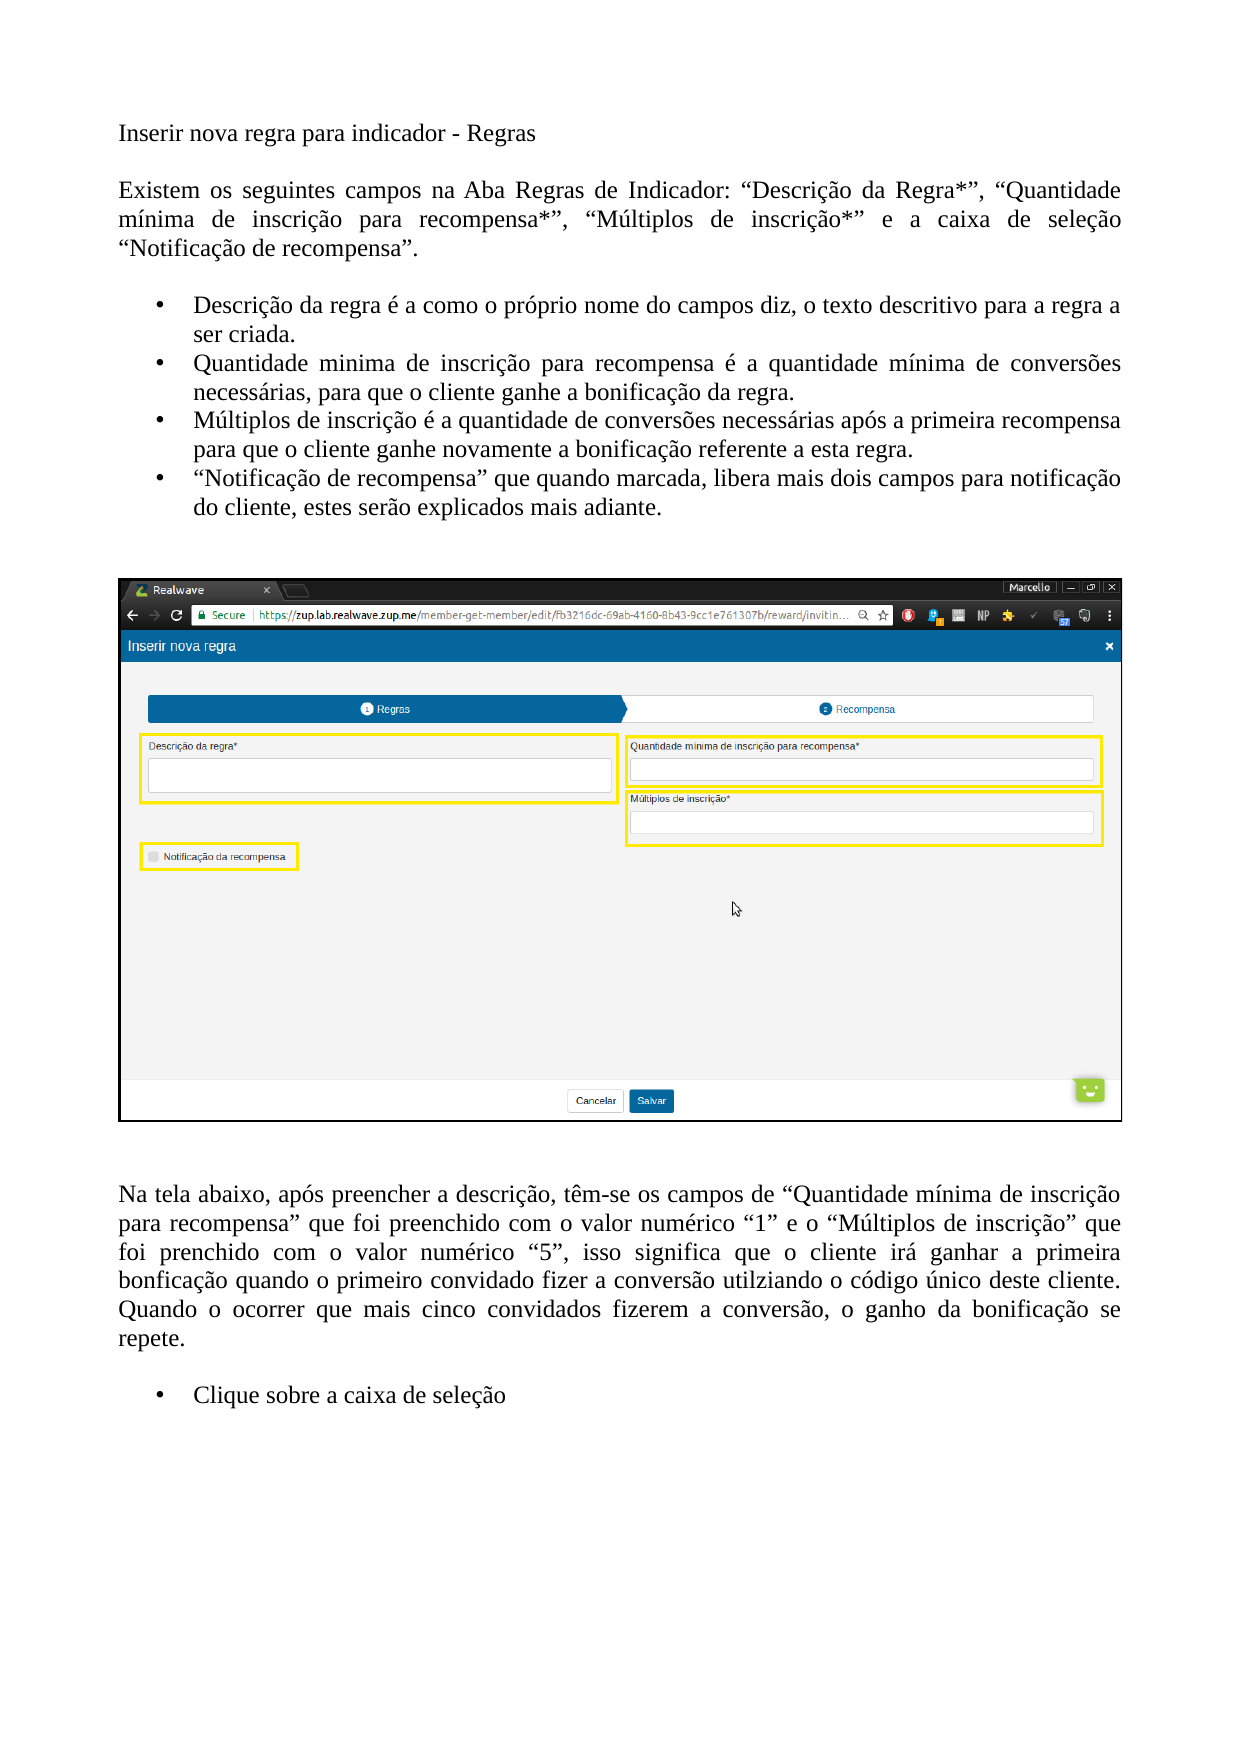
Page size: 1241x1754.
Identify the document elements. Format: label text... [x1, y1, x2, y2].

list Descrição da regra é a como o próprio nome do campos diz, o texto descritivo para a regra a ser criada. [156, 291, 1122, 348]
text Inserir nova regra para indicador - Regras [118, 118, 1122, 147]
list Quantidade minima de inscrição para recompensa é a quantidade mínima de conversões necessárias, para que o cliente ganhe a bonificação da regra. [156, 348, 1122, 406]
list Clique sobre a caixa de seleção [156, 1380, 1122, 1409]
text Na tela abaixo, após preencher a descrição, têm-se os campos de “Quantidade mínima de inscrição para recompensa” que foi preenchido com o valor numérico “1” e o “Múltiplos de inscrição” que foi prenchido com o valor numérico “5”, isso significa que o cliente irá ganhar a primeira bonficação quando o primeiro convidado fizer a conversão utilziando o código único deste cliente. Quando o ocorrer que mais cinco convidados fizerem a conversão, o ganho da bonificação se repete. [118, 1179, 1122, 1352]
text Existem os seguintes campos na Aba Regras de Indicador: “Descrição da Regra*”, “Quantidade mínima de inscrição para recompensa*”, “Múltiplos de inscrição*” e a caixa de seleção “Notificação de recompensa”. [118, 176, 1122, 262]
list “Notificação de recompensa” que quando marcada, libera mais dois campos para notificação do cliente, estes serão explicados mais adiante. [156, 463, 1122, 521]
list Múltiplos de inscrição é a quantidade de conversões necessárias após a primeira recompensa para que o cliente ganhe novamente a bonificação referente a esta regra. [156, 406, 1122, 463]
picture [118, 578, 1123, 1122]
